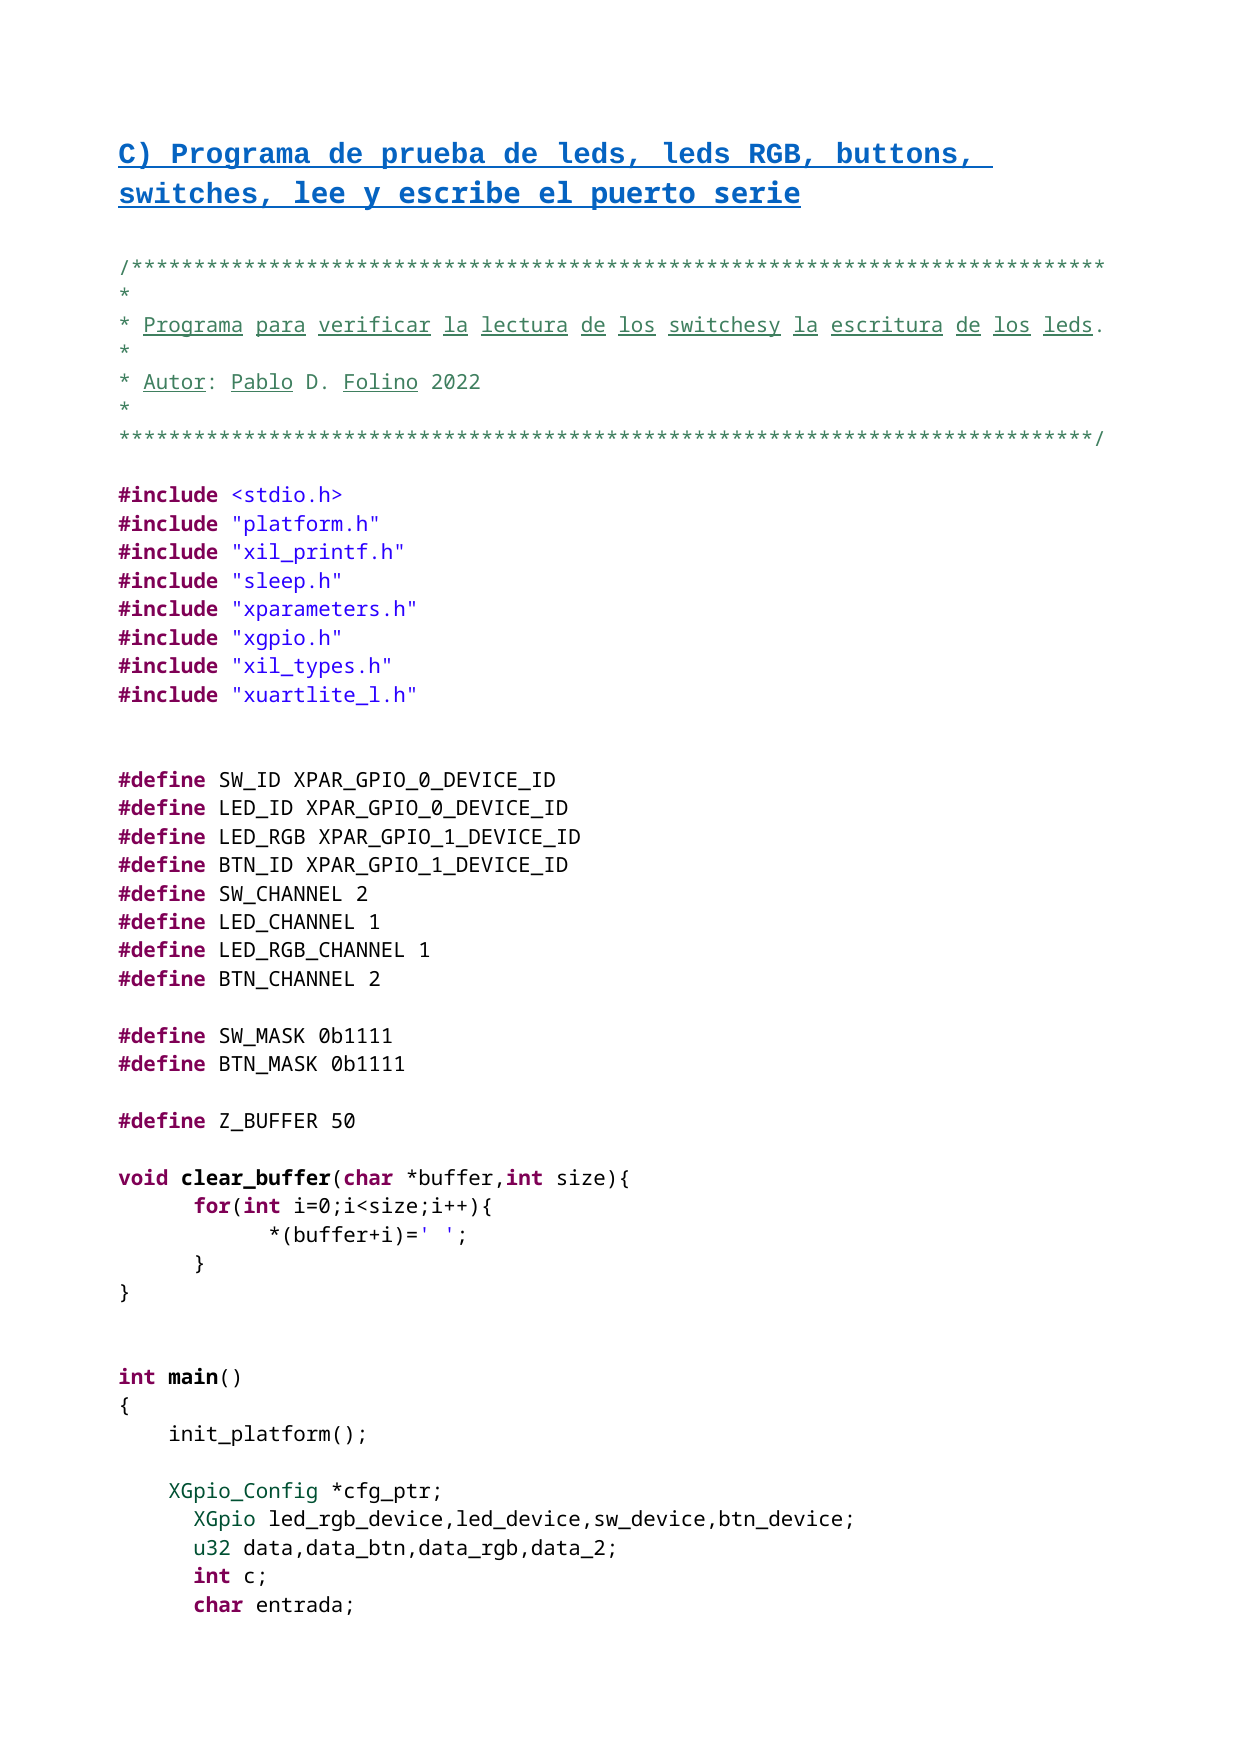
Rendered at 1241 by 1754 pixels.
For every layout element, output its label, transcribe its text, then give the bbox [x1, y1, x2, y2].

text * [118, 282, 1122, 310]
text * Programa para verificar la lectura de los switchesy la escritura de los leds. [118, 310, 1122, 338]
text #define SW_CHANNEL 2 [118, 879, 1122, 907]
text #define BTN_CHANNEL 2 [118, 964, 1122, 992]
text #include "xil_printf.h" [118, 537, 1122, 566]
text #define BTN_MASK 0b1111 [118, 1049, 1122, 1078]
text #define SW_ID XPAR_GPIO_0_DEVICE_ID [118, 765, 1122, 793]
text } [118, 1277, 1122, 1305]
text int c; [118, 1561, 1122, 1590]
subtitle C) Programa de prueba de leds, leds RGB, buttons, switches, lee y escribe el puerto serie [118, 139, 1122, 212]
text #define LED_RGB XPAR_GPIO_1_DEVICE_ID [118, 822, 1122, 850]
text * Autor: Pablo D. Folino 2022 [118, 367, 1122, 395]
text XGpio_Config *cfg_ptr; [118, 1476, 1122, 1504]
text { [118, 1391, 1122, 1419]
text u32 data,data_btn,data_rgb,data_2; [118, 1533, 1122, 1561]
text char entrada; [118, 1590, 1122, 1618]
text * [118, 395, 1122, 424]
text #include "xil_types.h" [118, 651, 1122, 680]
text #include "platform.h" [118, 509, 1122, 537]
text #define SW_MASK 0b1111 [118, 1021, 1122, 1049]
text int main() [118, 1362, 1122, 1391]
text XGpio led_rgb_device,led_device,sw_device,btn_device; [118, 1504, 1122, 1533]
text #include "xparameters.h" [118, 594, 1122, 623]
text #define LED_CHANNEL 1 [118, 907, 1122, 936]
text #define LED_ID XPAR_GPIO_0_DEVICE_ID [118, 793, 1122, 822]
text /****************************************************************************** [118, 253, 1122, 282]
text #include <stdio.h> [118, 481, 1122, 509]
text #define LED_RGB_CHANNEL 1 [118, 936, 1122, 964]
text * [118, 338, 1122, 367]
text ******************************************************************************/ [118, 424, 1122, 452]
text #include "xuartlite_l.h" [118, 680, 1122, 708]
text #include "xgpio.h" [118, 623, 1122, 651]
text #include "sleep.h" [118, 566, 1122, 594]
text #define BTN_ID XPAR_GPIO_1_DEVICE_ID [118, 850, 1122, 879]
text } [118, 1248, 1122, 1277]
text for(int i=0;i<size;i++){ [118, 1192, 1122, 1220]
text init_platform(); [118, 1419, 1122, 1447]
text *(buffer+i)=' '; [118, 1220, 1122, 1248]
text void clear_buffer(char *buffer,int size){ [118, 1163, 1122, 1192]
text #define Z_BUFFER 50 [118, 1106, 1122, 1135]
